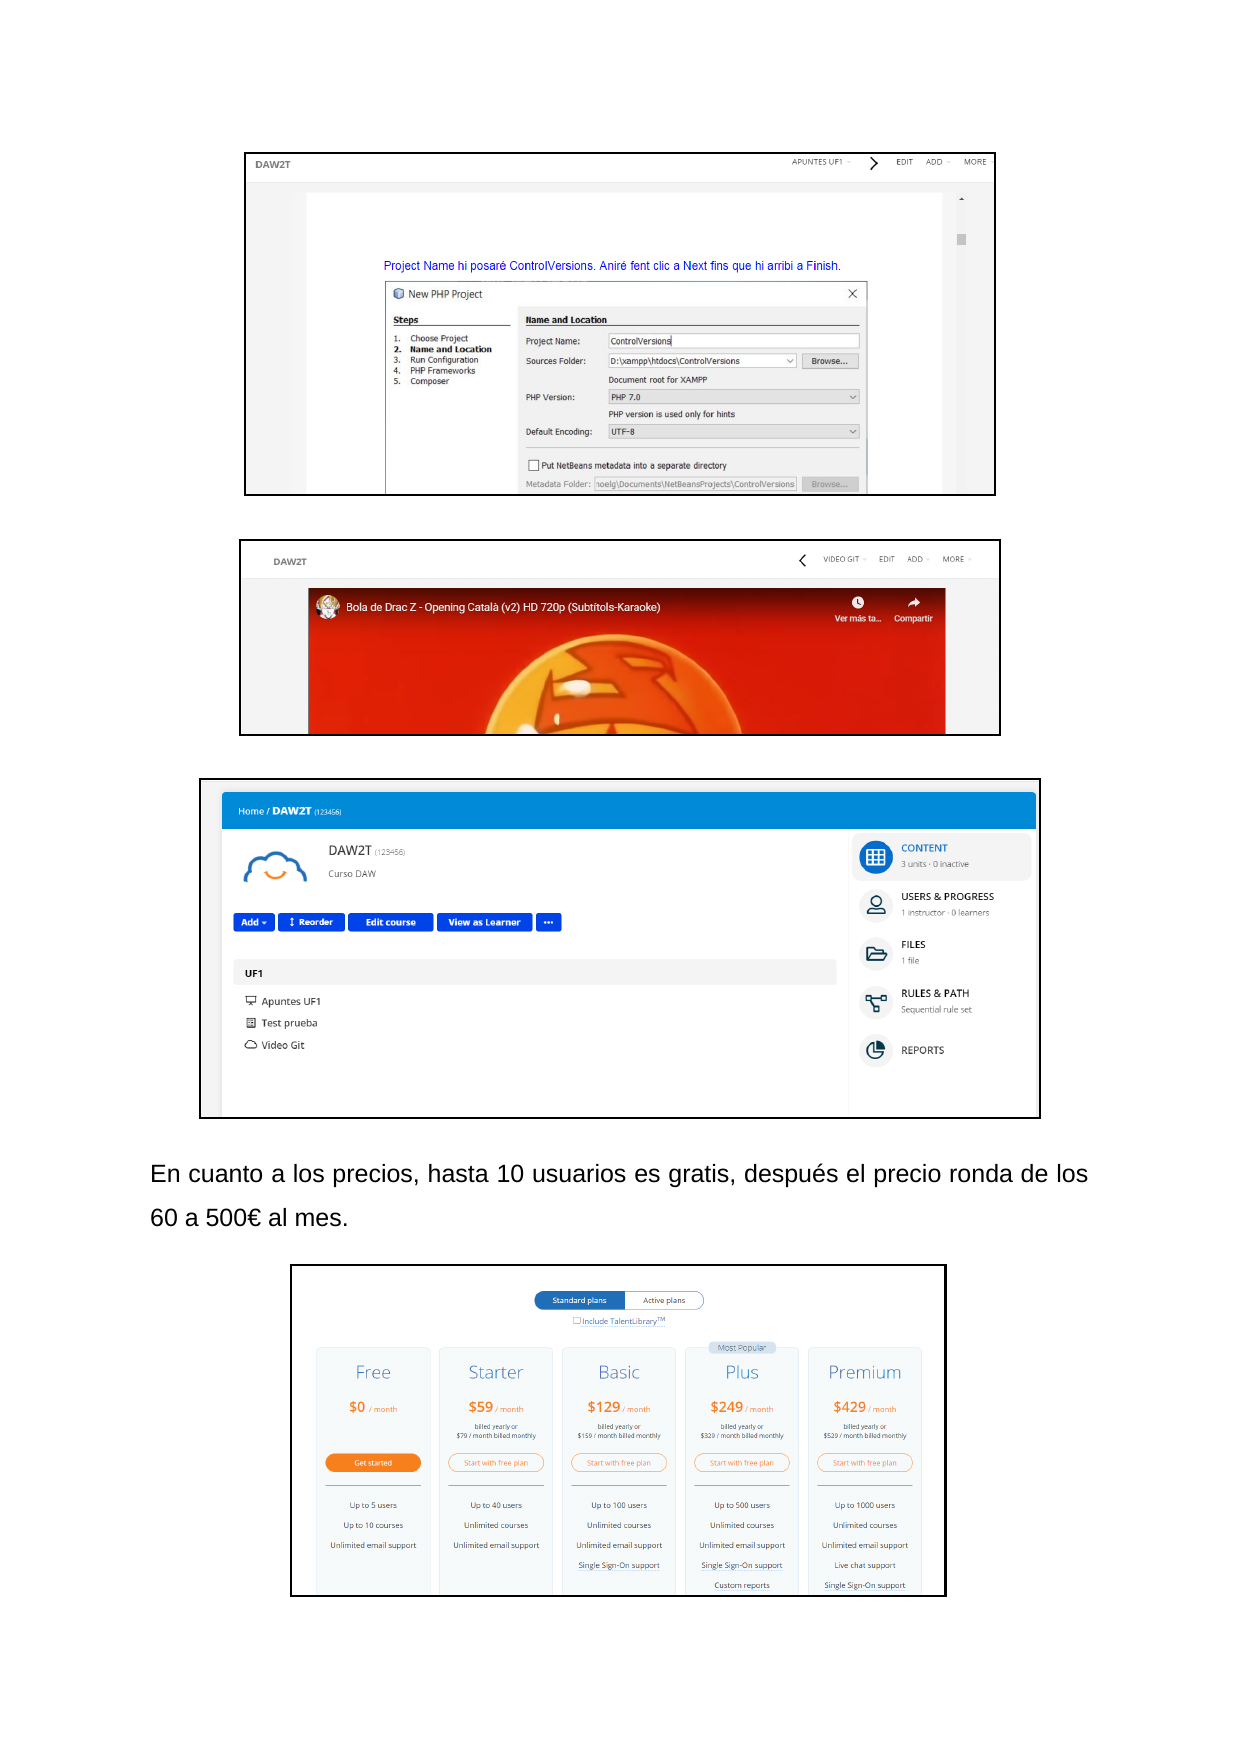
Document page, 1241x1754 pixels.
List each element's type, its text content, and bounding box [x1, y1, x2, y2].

picture [201, 780, 1039, 1117]
picture [241, 541, 999, 734]
text En cuanto a los precios, hasta 10 usuarios es gratis, después el precio ronda de los 60 a 500€ al mes. [150, 1159, 1090, 1231]
picture [292, 1266, 944, 1595]
picture [246, 154, 994, 494]
